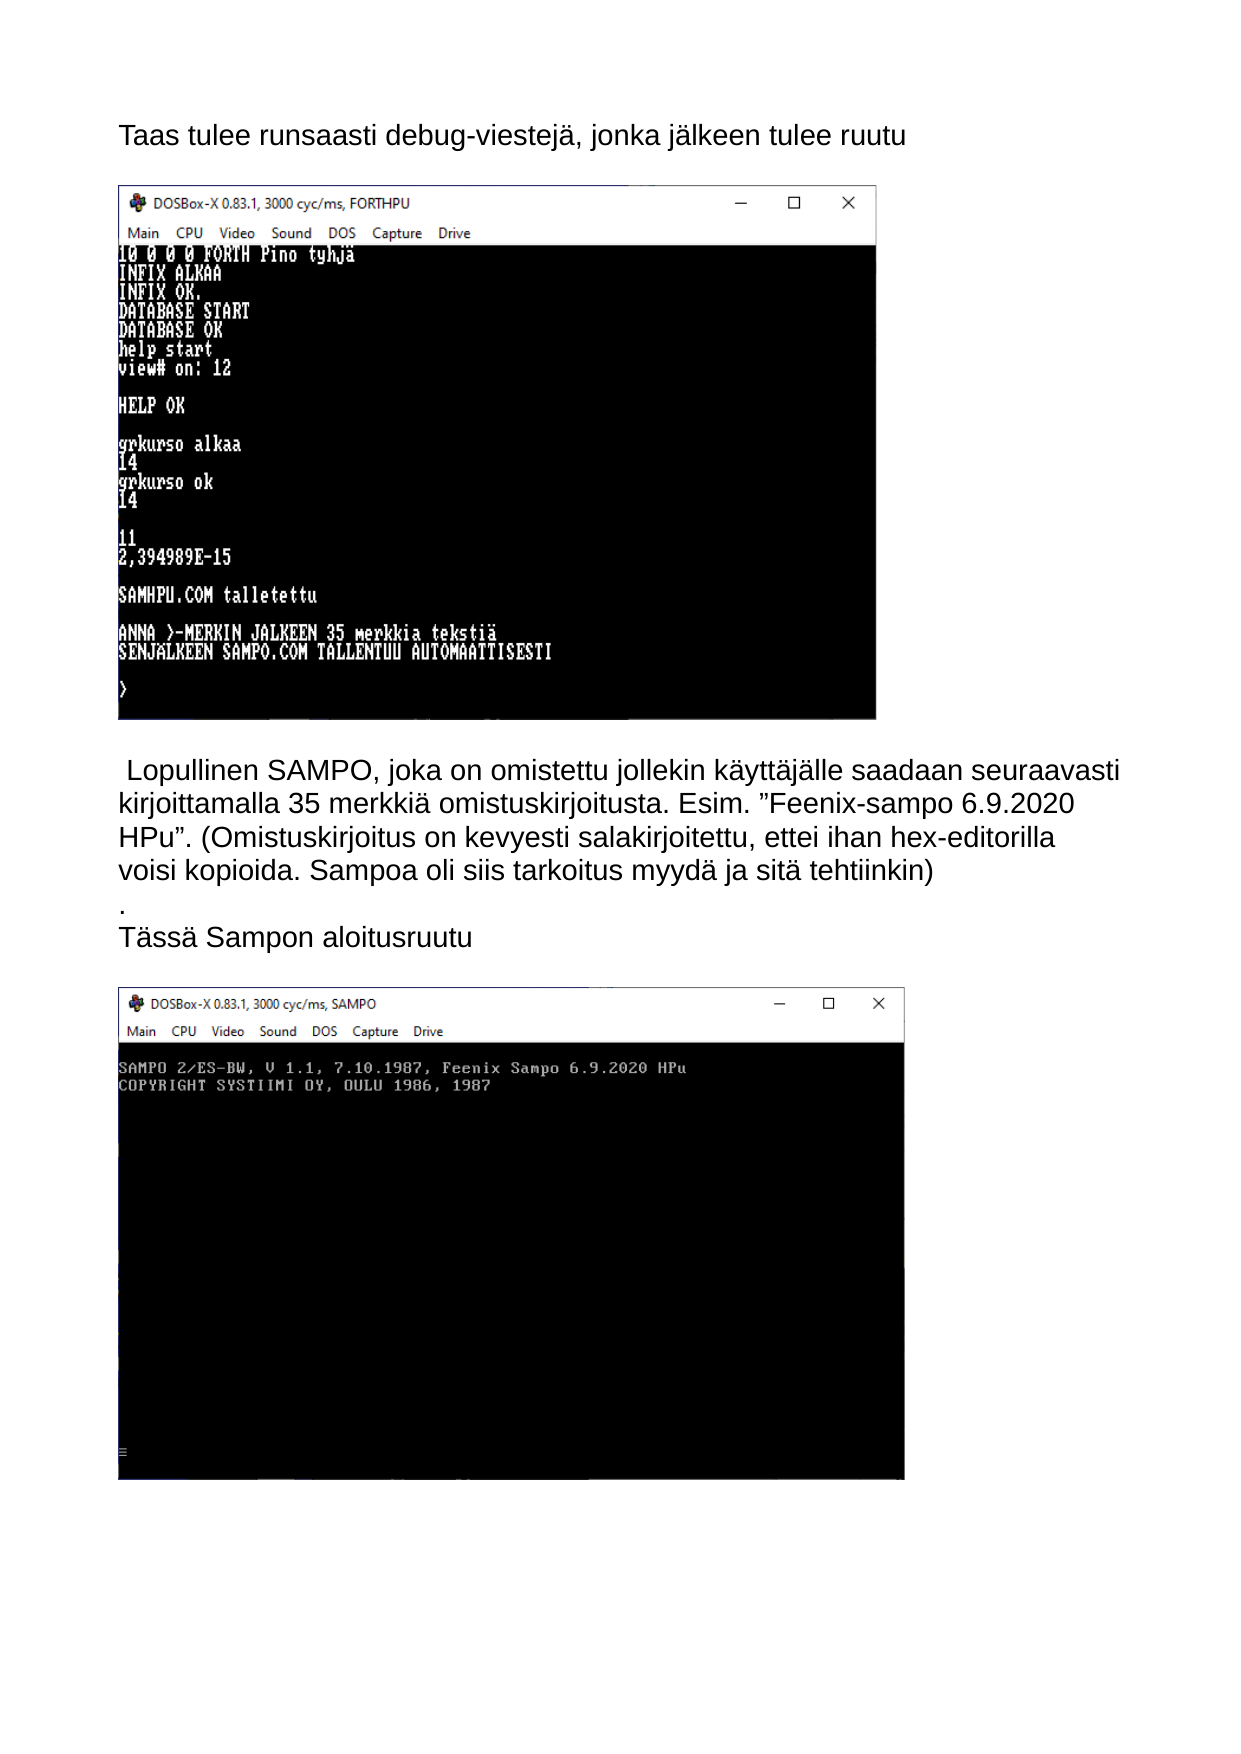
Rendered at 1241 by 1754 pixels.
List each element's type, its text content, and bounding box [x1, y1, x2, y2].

text Lopullinen SAMPO, joka on omistettu jollekin käyttäjälle saadaan seuraavasti kirjoittamalla 35 merkkiä omistuskirjoitusta. Esim. ”Feenix-sampo 6.9.2020 HPu”. (Omistuskirjoitus on kevyesti salakirjoitettu, ettei ihan hex-editorilla voisi kopioida. Sampoa oli siis tarkoitus myydä ja sitä tehtiinkin) [118, 753, 1122, 887]
text Tässä Sampon aloitusruutu [118, 920, 1122, 954]
text Taas tulee runsaasti debug-viestejä, jonka jälkeen tulee ruutu [118, 118, 1122, 152]
text . [118, 887, 1122, 920]
picture [118, 987, 905, 1480]
picture [118, 185, 877, 720]
